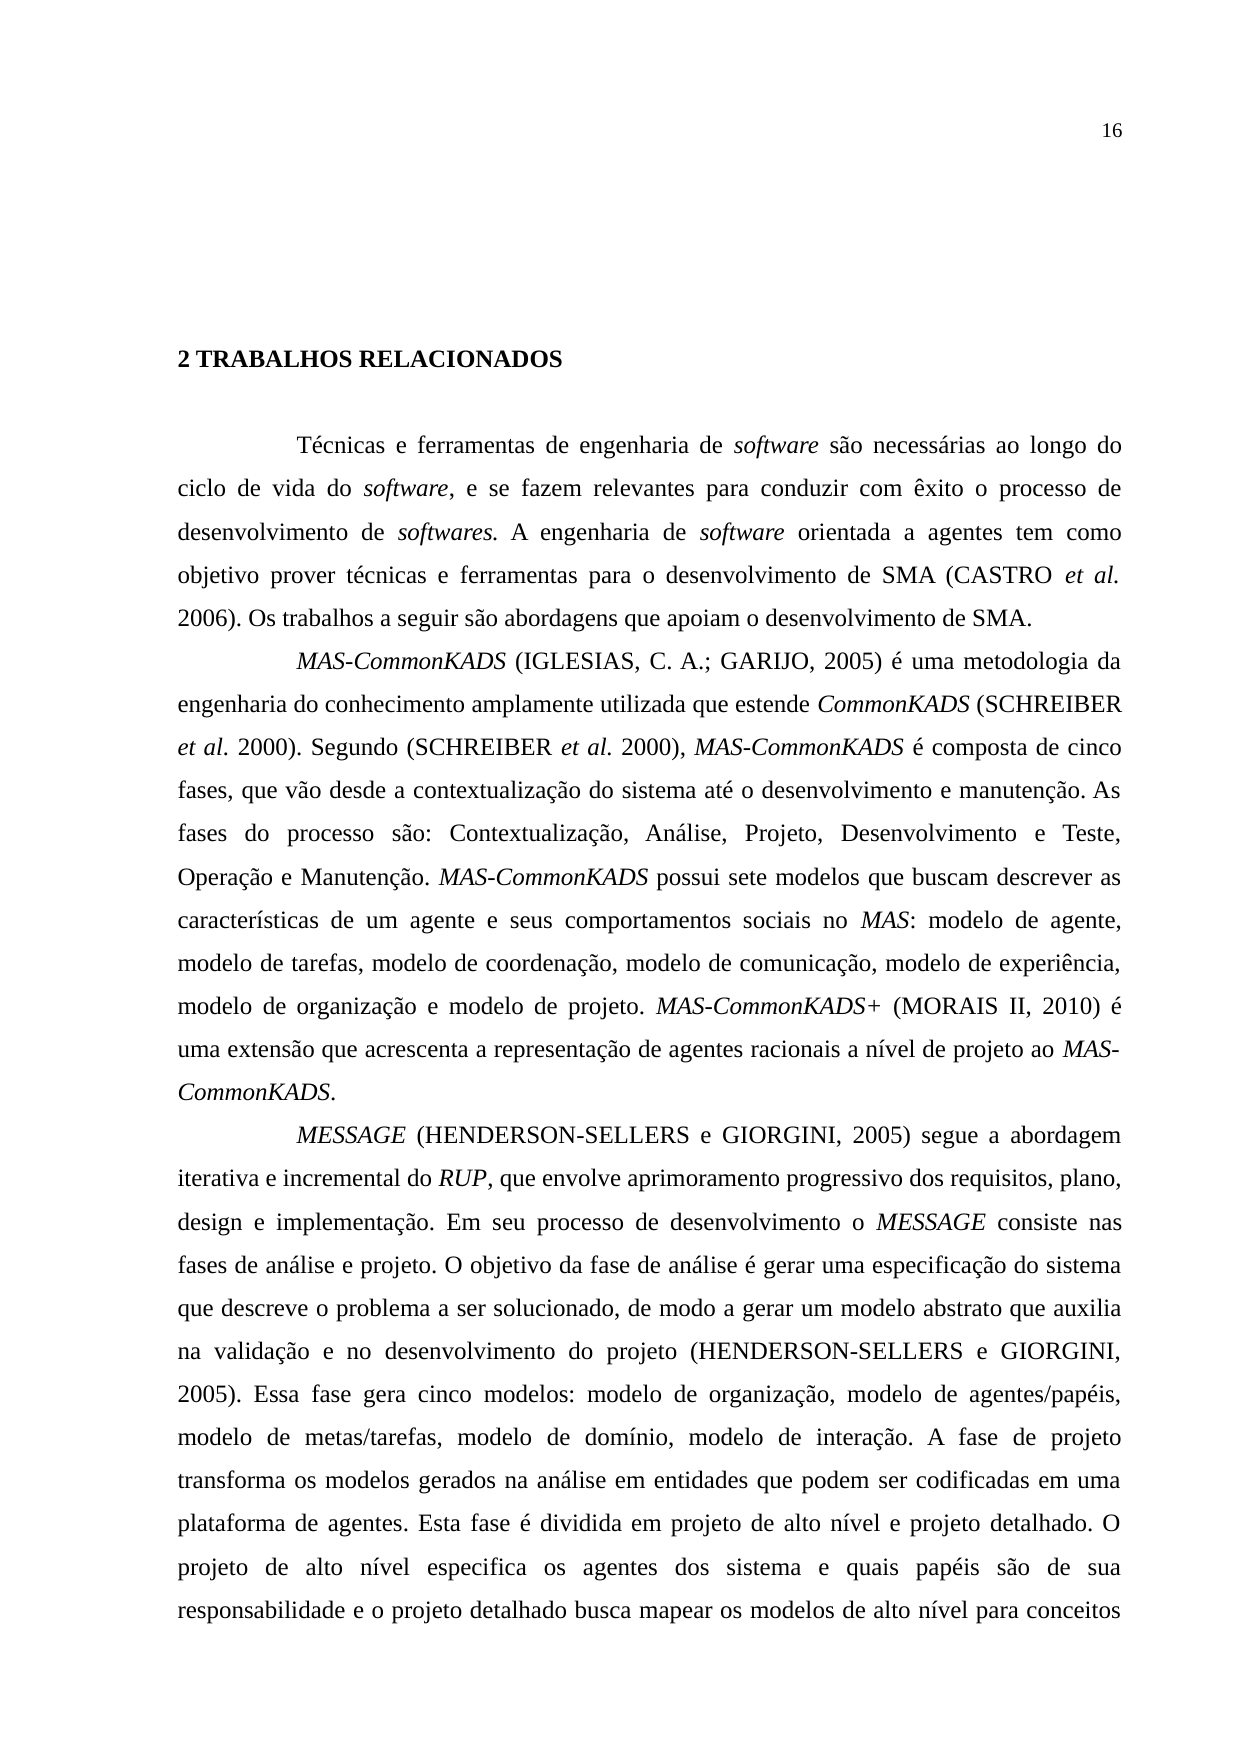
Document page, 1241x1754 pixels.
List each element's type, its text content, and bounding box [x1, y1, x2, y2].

text 2 TRABALHOS RELACIONADOS [177, 344, 1122, 373]
text MAS-CommonKADS (IGLESIAS, C. A.; GARIJO, 2005) é uma metodologia da engenharia do conhecimento amplamente utilizada que estende CommonKADS (SCHREIBER et al. 2000). Segundo (SCHREIBER et al. 2000), MAS-CommonKADS é composta de cinco fases, que vão desde a contextualização do sistema até o desenvolvimento e manutenção. As fases do processo são: Contextualização, Análise, Projeto, Desenvolvimento e Teste, Operação e Manutenção. MAS-CommonKADS possui sete modelos que buscam descrever as características de um agente e seus comportamentos sociais no MAS: modelo de agente, modelo de tarefas, modelo de coordenação, modelo de comunicação, modelo de experiência, modelo de organização e modelo de projeto. MAS-CommonKADS+ (MORAIS II, 2010) é uma extensão que acrescenta a representação de agentes racionais a nível de projeto ao MAS-CommonKADS. [177, 646, 1122, 1106]
text Técnicas e ferramentas de engenharia de software são necessárias ao longo do ciclo de vida do software, e se fazem relevantes para conduzir com êxito o processo de desenvolvimento de softwares. A engenharia de software orientada a agentes tem como objetivo prover técnicas e ferramentas para o desenvolvimento de SMA (CASTRO et al. 2006). Os trabalhos a seguir são abordagens que apoiam o desenvolvimento de SMA. [177, 430, 1122, 632]
text MESSAGE (HENDERSON-SELLERS e GIORGINI, 2005) segue a abordagem iterativa e incremental do RUP, que envolve aprimoramento progressivo dos requisitos, plano, design e implementação. Em seu processo de desenvolvimento o MESSAGE consiste nas fases de análise e projeto. O objetivo da fase de análise é gerar uma especificação do sistema que descreve o problema a ser solucionado, de modo a gerar um modelo abstrato que auxilia na validação e no desenvolvimento do projeto (HENDERSON-SELLERS e GIORGINI, 2005). Essa fase gera cinco modelos: modelo de organização, modelo de agentes/papéis, modelo de metas/tarefas, modelo de domínio, modelo de interação. A fase de projeto transforma os modelos gerados na análise em entidades que podem ser codificadas em uma plataforma de agentes. Esta fase é dividida em projeto de alto nível e projeto detalhado. O projeto de alto nível especifica os agentes dos sistema e quais papéis são de sua responsabilidade e o projeto detalhado busca mapear os modelos de alto nível para conceitos [177, 1120, 1122, 1623]
